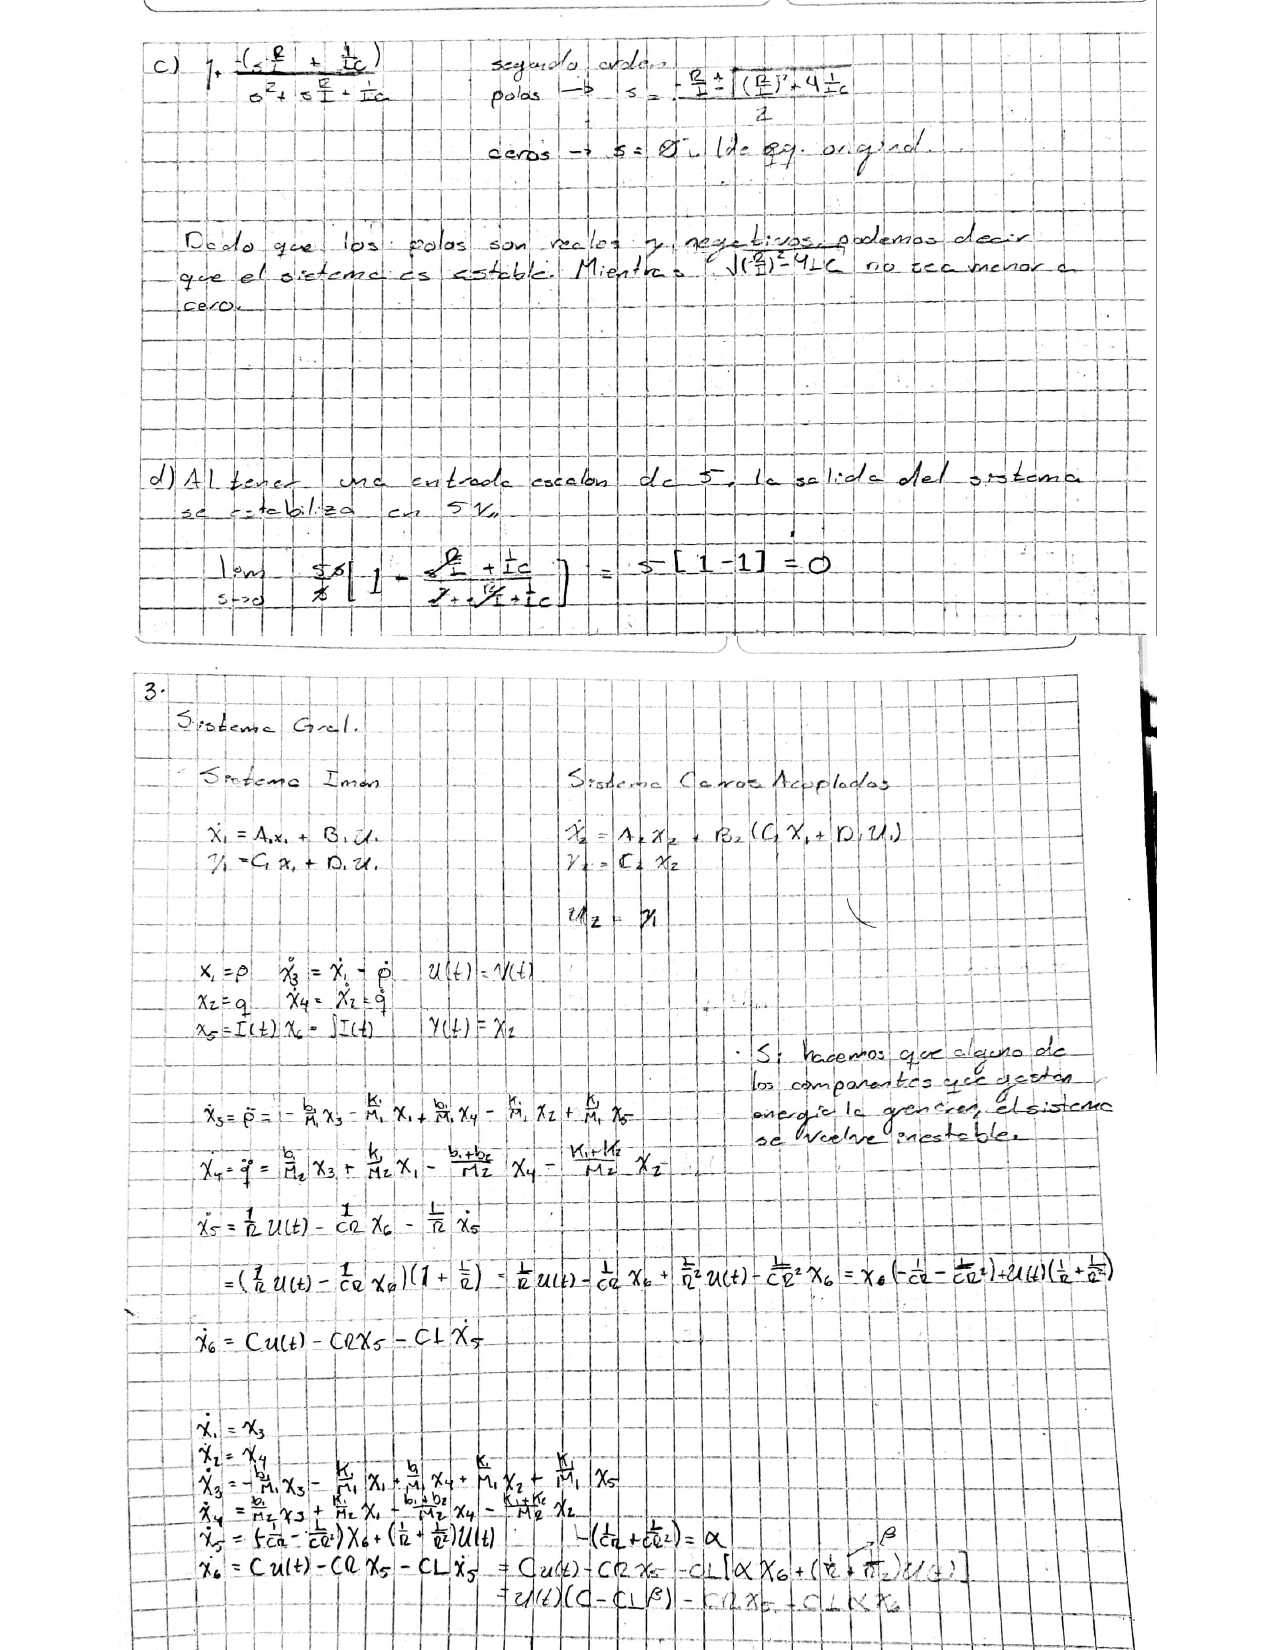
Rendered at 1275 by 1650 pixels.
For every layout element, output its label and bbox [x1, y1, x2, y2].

picture [118, 0, 1157, 1650]
